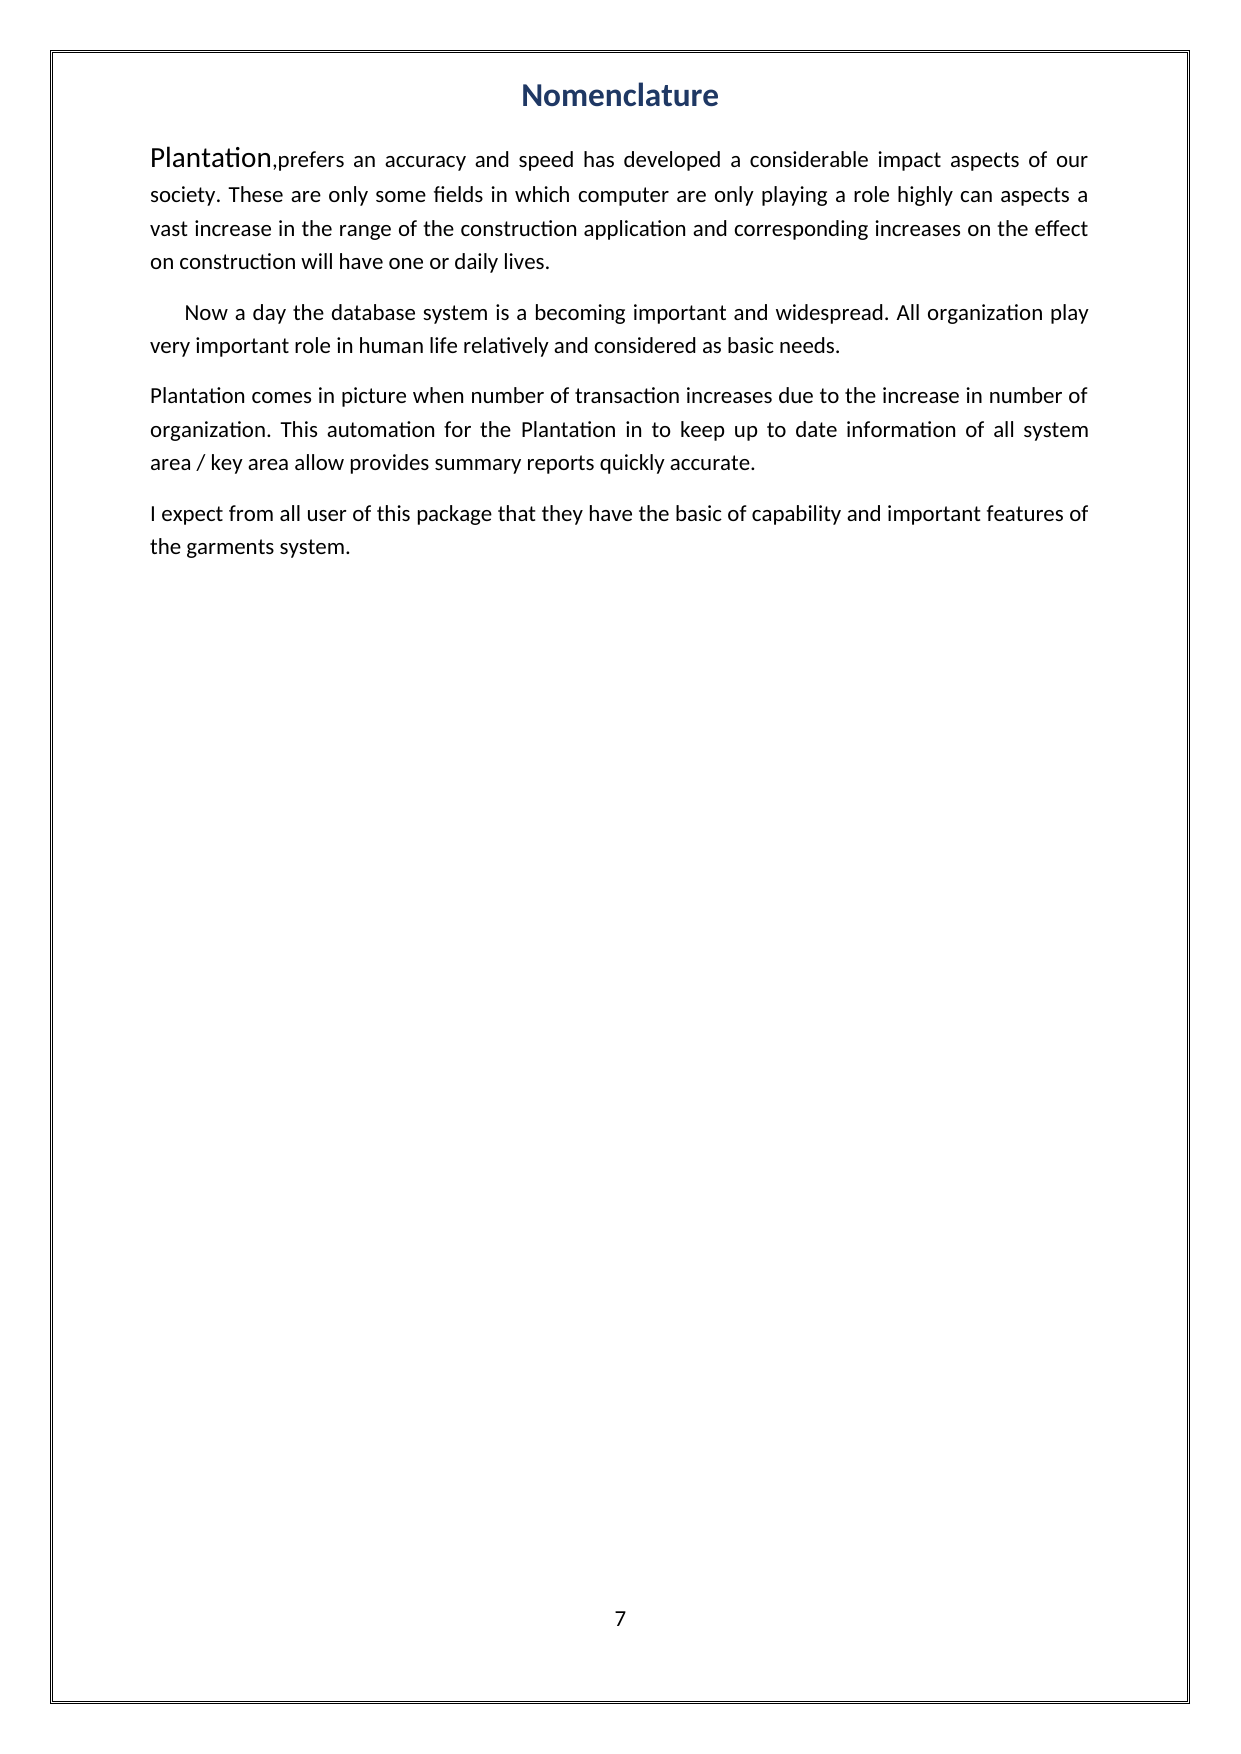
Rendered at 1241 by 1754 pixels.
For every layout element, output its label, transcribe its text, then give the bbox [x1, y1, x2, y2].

text I expect from all user of this package that they have the basic of capability and important features of the garments system. [150, 499, 1090, 560]
text Now a day the database system is a becoming important and widespread. All organization play very important role in human life relatively and considered as basic needs. [150, 298, 1090, 359]
text Nomenclature [150, 74, 1090, 114]
text Plantation comes in picture when number of transaction increases due to the increase in number of organization. This automation for the Plantation in to keep up to date information of all system area / key area allow provides summary reports quickly accurate. [150, 381, 1090, 477]
text Plantation,prefers an accuracy and speed has developed a considerable impact aspects of our society. These are only some fields in which computer are only playing a role highly can aspects a vast increase in the range of the construction application and corresponding increases on the effect on construction will have one or daily lives. [150, 139, 1090, 276]
